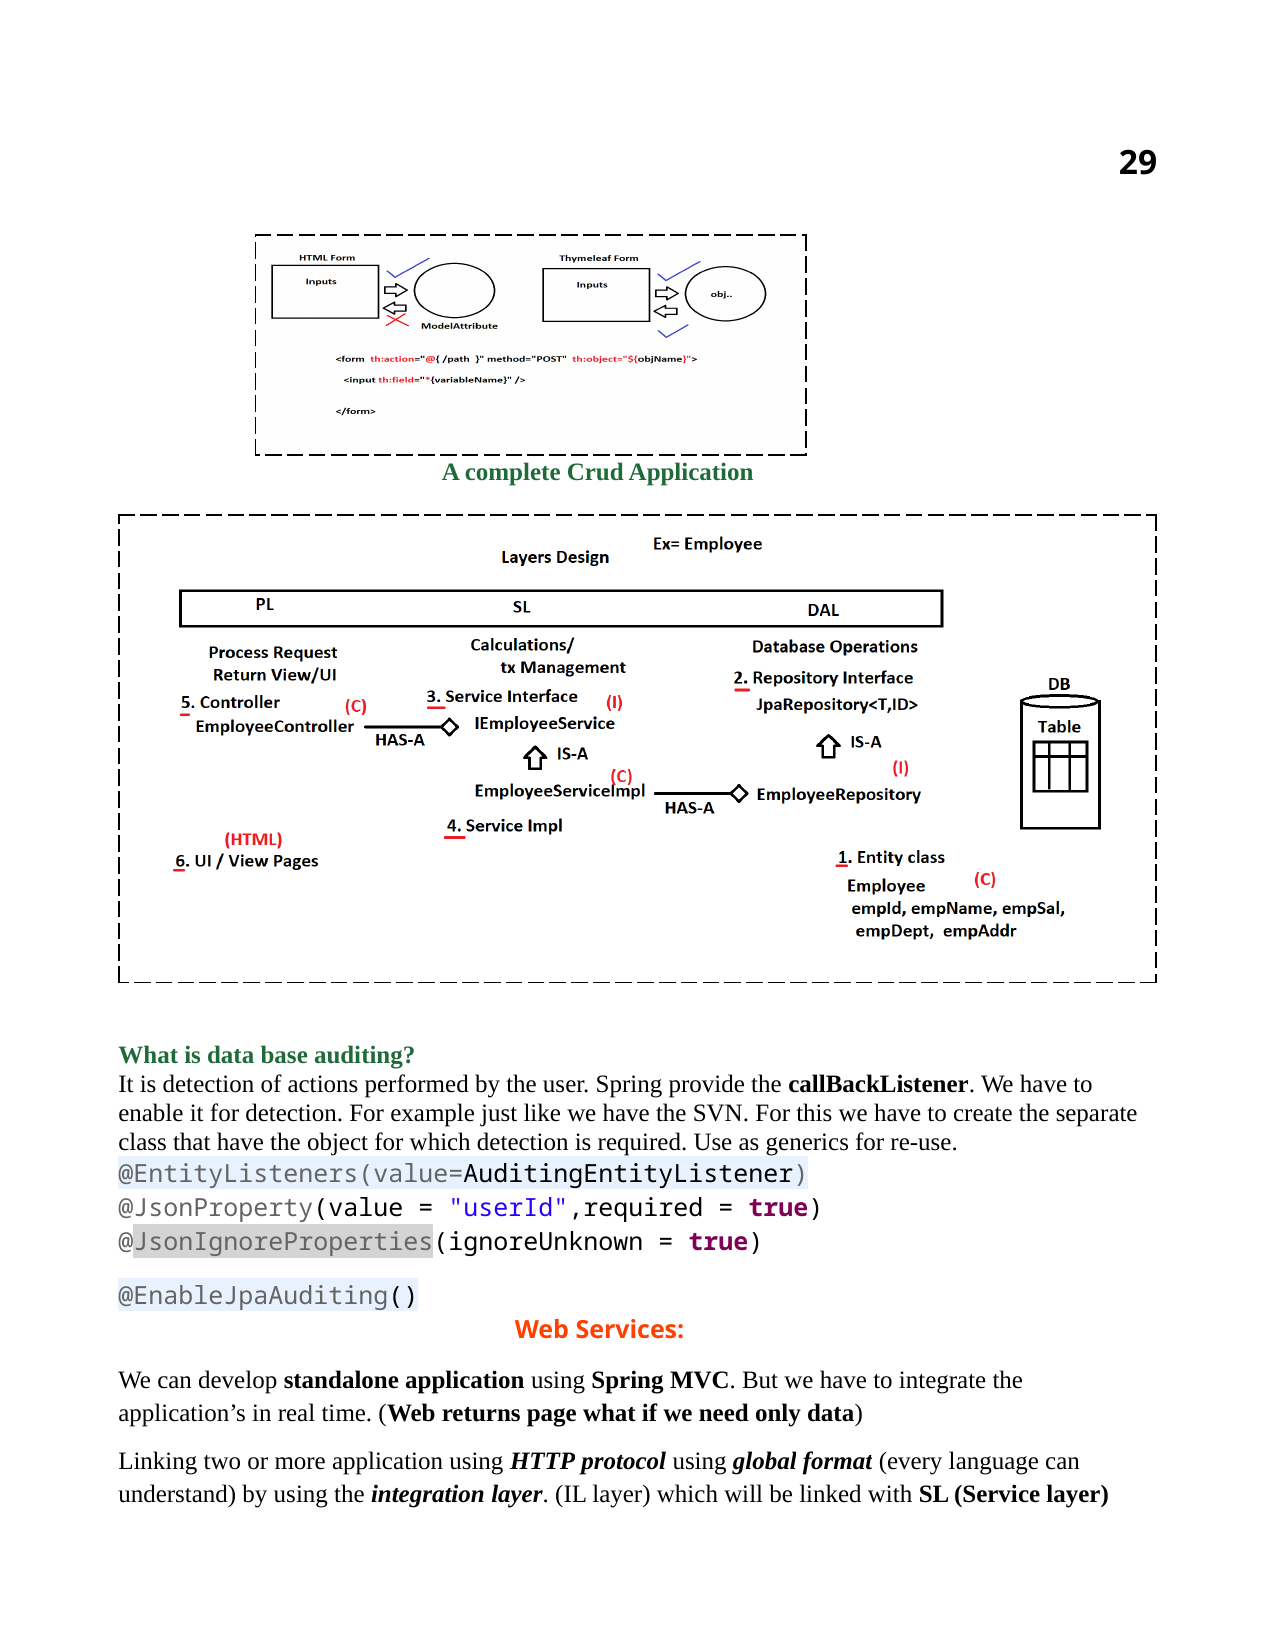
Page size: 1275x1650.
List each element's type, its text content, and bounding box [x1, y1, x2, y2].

text @JsonProperty(value = "userId",required = true) [118, 1189, 1157, 1224]
text @EnableJpaAuditing() [118, 1277, 1157, 1311]
text @EntityListeners(value=AuditingEntityListener) [118, 1156, 1157, 1189]
text @JsonIgnoreProperties(ignoreUnknown = true) [118, 1224, 1157, 1258]
picture [122, 518, 1153, 979]
text Web Services: [118, 1311, 1157, 1346]
text Linking two or more application using HTTP protocol using global format (every language can understand) by using the integration layer. (IL layer) which will be linked with SL (Service layer) [118, 1446, 1157, 1508]
text It is detection of actions performed by the user. Spring provide the callBackListener. We have to enable it for detection. For example just like we have the SVN. For this we have to create the separate class that have the object for which detection is required. Use as generics for re-use. [118, 1069, 1157, 1156]
text What is data base auditing? [118, 1041, 1157, 1069]
text We can develop standalone application using Spring MVC. But we have to integrate the application’s in real time. (Web returns page what if we need only data) [118, 1365, 1157, 1427]
text A complete Crud Application [118, 457, 1157, 485]
picture [256, 236, 805, 455]
